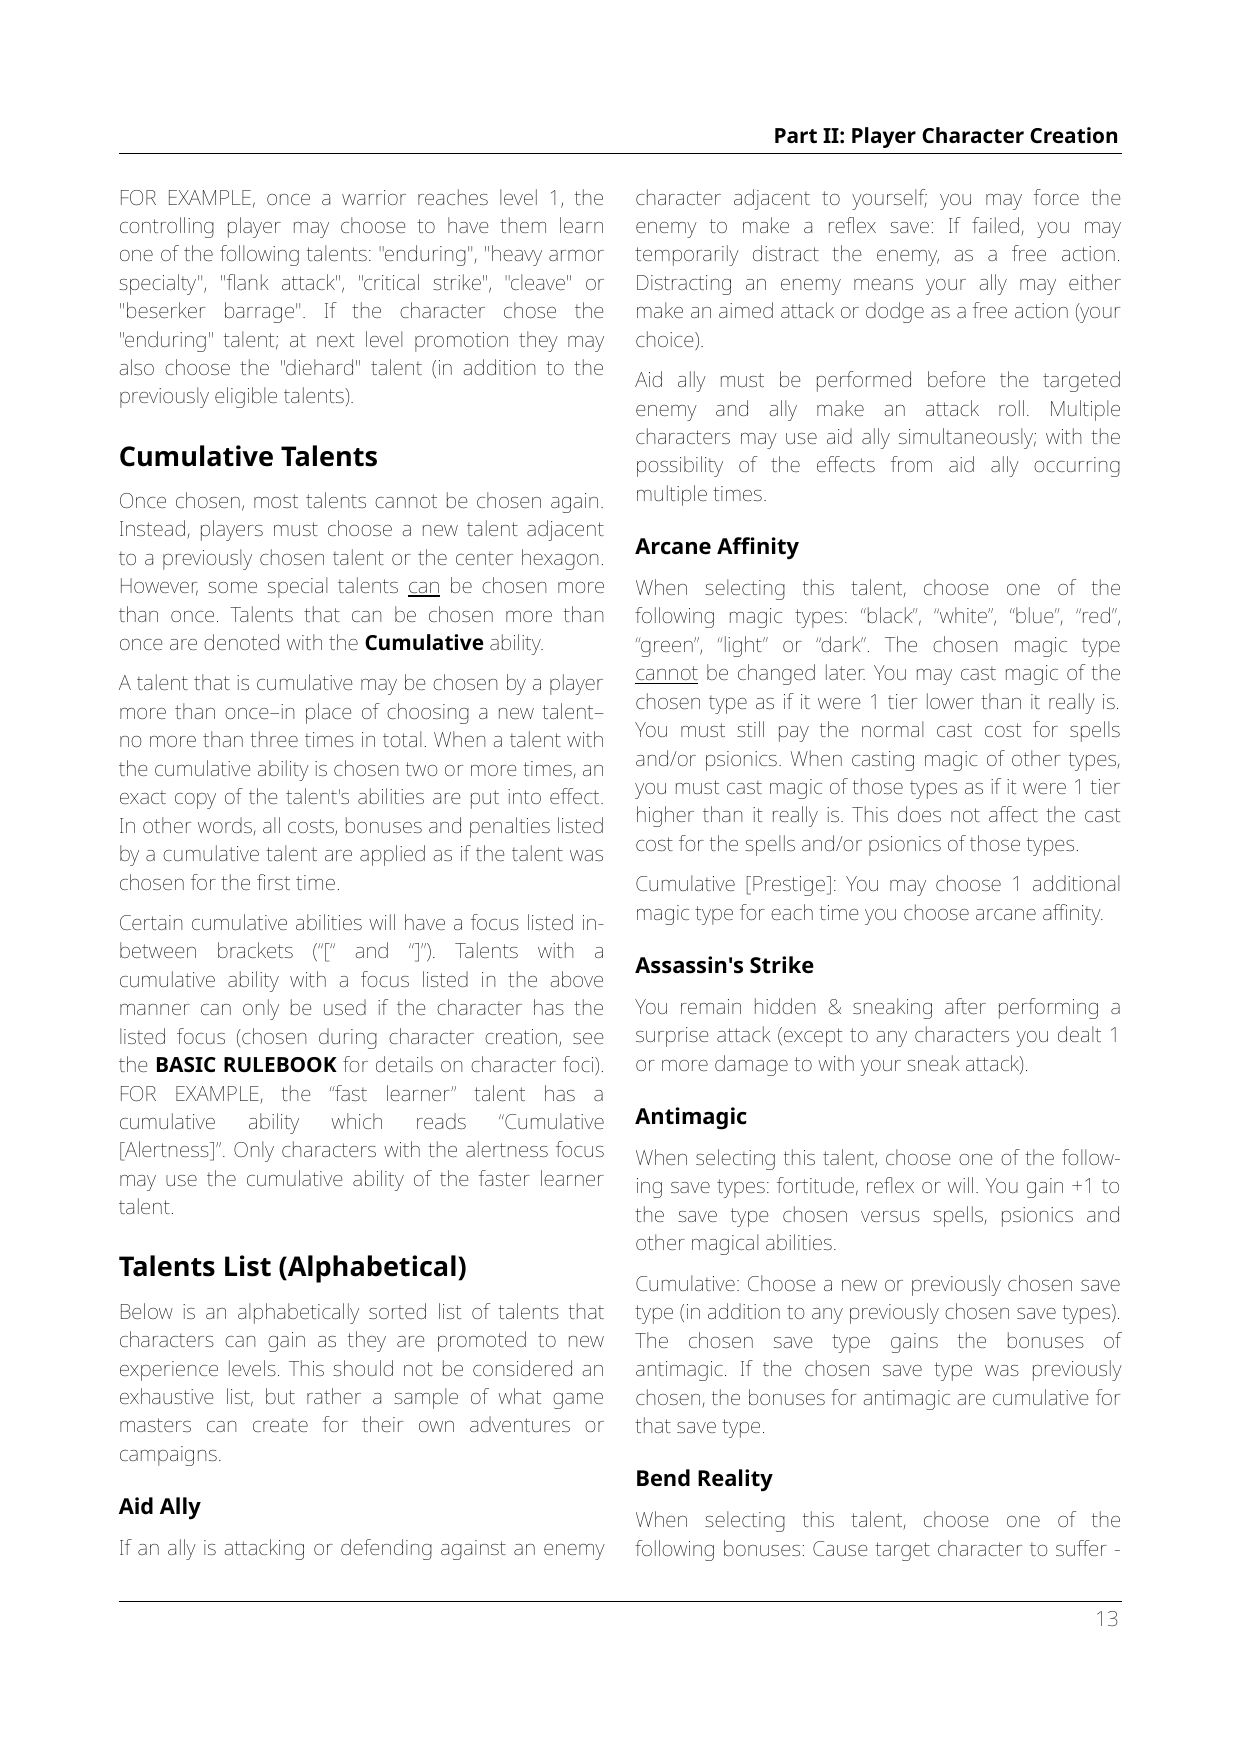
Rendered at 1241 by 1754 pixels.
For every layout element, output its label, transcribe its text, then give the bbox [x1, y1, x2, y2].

text When selecting this talent, choose one of the following magic types: “black”, “white”, “blue”, “red”, “green”, “light” or “dark”. The chosen magic type cannot be changed later. You may cast magic of the chosen type as if it were 1 tier lower than it really is. You must still pay the normal cast cost for spells and/or psionics. When casting magic of other types, you must cast magic of those types as if it were 1 tier higher than it really is. This does not affect the cast cost for the spells and/or psionics of those types. [635, 573, 1122, 857]
text Aid ally must be performed before the targeted enemy and ally make an attack roll. Multiple characters may use aid ally simultaneously; with the possibility of the effects from aid ally occurring multiple times. [635, 365, 1122, 507]
text Assassin's Strike [635, 950, 1122, 980]
text When selecting this talent, choose one of the following bonuses: Cause target character to suffer [635, 1505, 1122, 1562]
text Cumulative: Choose a new or previously chosen save type (in addition to any previously chosen save types). The chosen save type gains the bonuses of antimagic. If the chosen save type was previously chosen, the bonuses for antimagic are cumulative for that save type. [635, 1269, 1122, 1439]
text You remain hidden & sneaking after performing a surprise attack (except to any characters you dealt 1 or more damage to with your sneak attack). [635, 992, 1122, 1077]
text When selecting this talent, choose one of the follow- ing save types: fortitude, reflex or will. You gain +1 to the save type chosen versus spells, psionics and other magical abilities. [635, 1143, 1122, 1257]
text Cumulative Talents [118, 437, 605, 474]
text Bend Reality [635, 1463, 1122, 1493]
text Certain cumulative abilities will have a focus listed in-between brackets (“[“ and “]”). Talents with a cumulative ability with a focus listed in the above manner can only be used if the character has the listed focus (chosen during character creation, see the BASIC RULEBOOK for details on character foci). FOR EXAMPLE, the “fast learner” talent has a cumulative ability which reads “Cumulative [Alertness]”. Only characters with the alertness focus may use the cumulative ability of the faster learner talent. [118, 908, 605, 1221]
text A talent that is cumulative may be chosen by a player more than once–in place of choosing a new talent–no more than three times in total. When a talent with the cumulative ability is chosen two or more times, an exact copy of the talent's abilities are put into effect. In other words, all costs, bonuses and penalties listed by a cumulative talent are applied as if the talent was chosen for the first time. [118, 668, 605, 896]
text Once chosen, most talents cannot be chosen again. Instead, players must choose a new talent adjacent to a previously chosen talent or the center hexagon. However, some special talents can be chosen more than once. Talents that can be chosen more than once are denoted with the Cumulative ability. [118, 486, 605, 657]
text Antimagic [635, 1101, 1122, 1131]
text Arcane Affinity [635, 531, 1122, 561]
text If an ally is attacking or defending against an enemy [118, 1533, 605, 1562]
text Cumulative [Prestige]: You may choose 1 additional magic type for each time you choose arcane affinity. [635, 869, 1122, 926]
text Aid Ally [118, 1491, 605, 1521]
text Below is an alphabetically sorted list of talents that characters can gain as they are promoted to new experience levels. This should not be considered an exhaustive list, but rather a sample of what game masters can create for their own adventures or campaigns. [118, 1297, 605, 1467]
subtitle Talents List (Alphabetical) [118, 1247, 605, 1284]
text FOR EXAMPLE, once a warrior reaches level 1, the controlling player may choose to have them learn one of the following talents: "enduring", "heavy armor specialty", "flank attack", "critical strike", "cleave" or "beserker barrage". If the character chose the "enduring" talent; at next level promotion they may also choose the "diehard" talent (in addition to the previously eligible talents). [118, 183, 605, 410]
text character adjacent to yourself; you may force the enemy to make a reflex save: If failed, you may temporarily distract the enemy, as a free action. Distracting an enemy means your ally may either make an aimed attack or dodge as a free action (your choice). [635, 183, 1122, 353]
